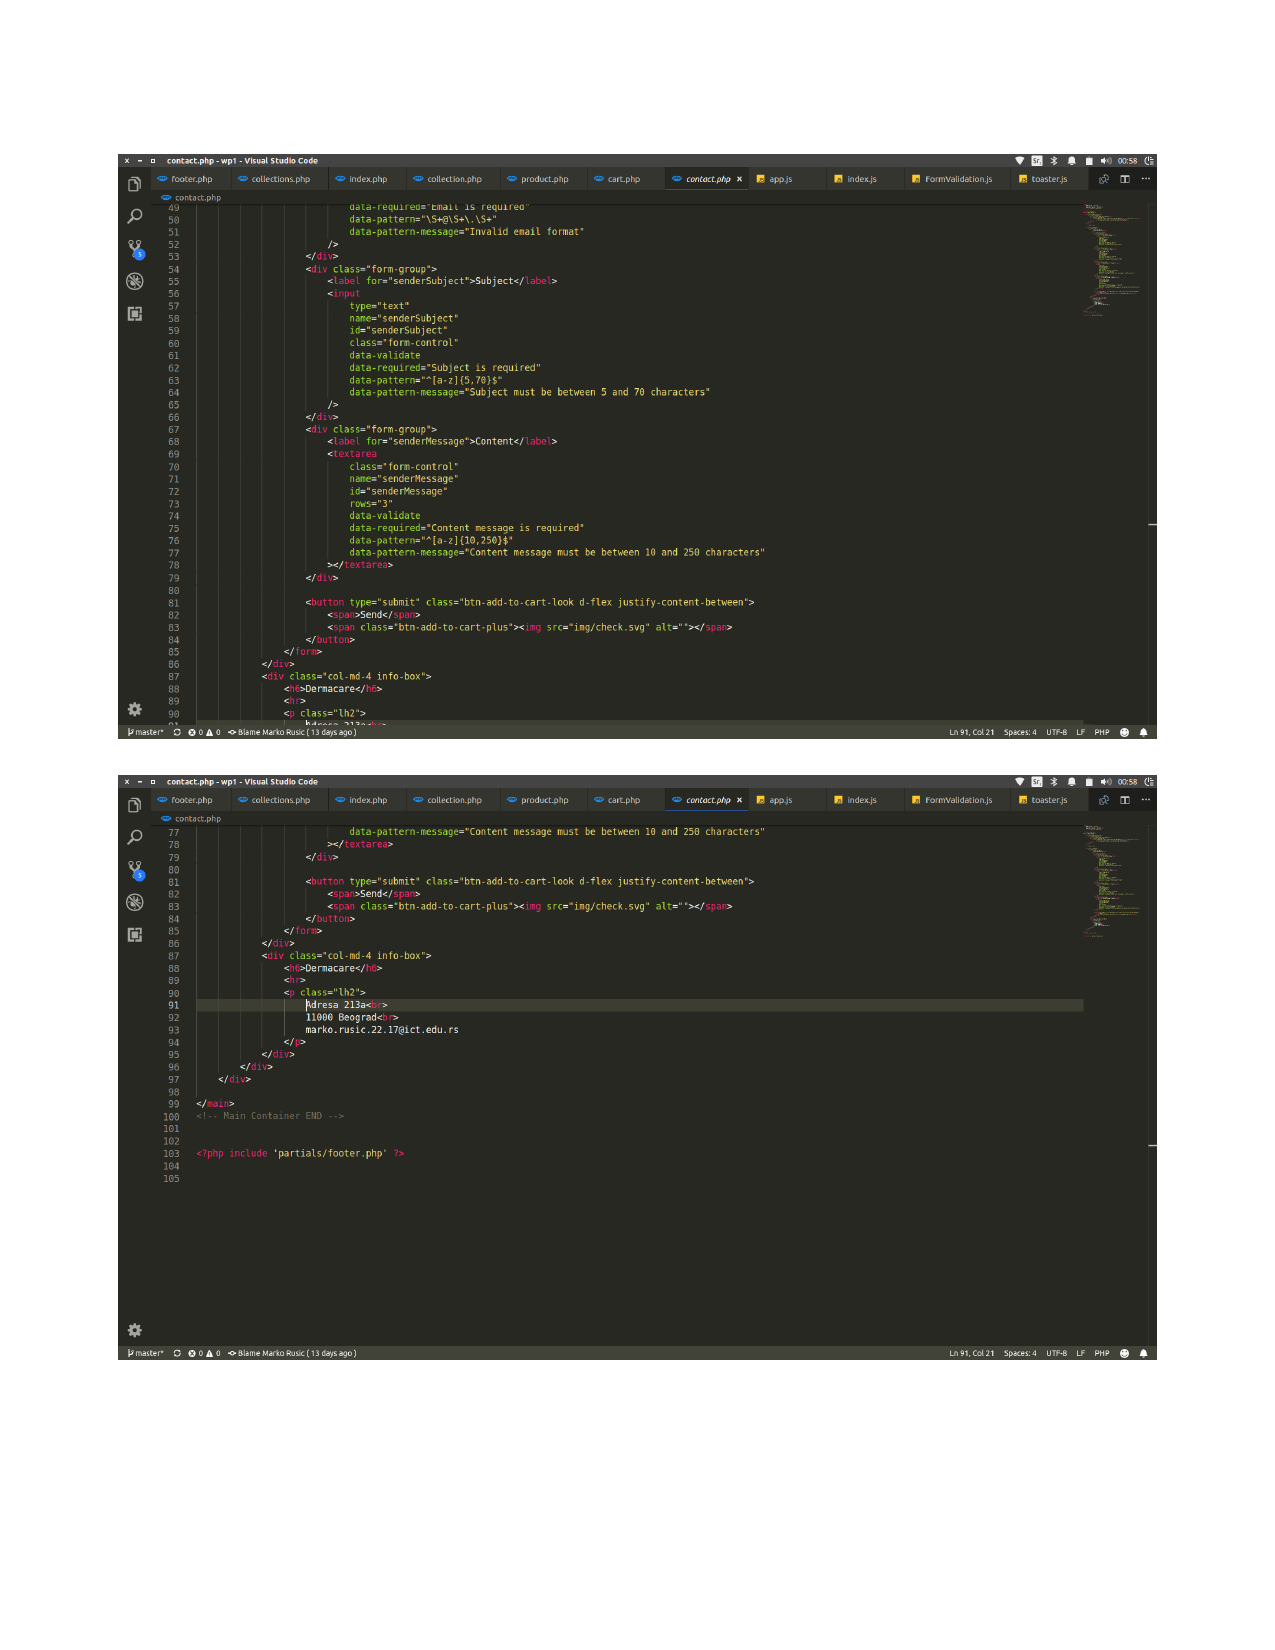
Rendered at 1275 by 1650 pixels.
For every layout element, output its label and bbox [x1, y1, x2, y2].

picture [118, 154, 1157, 739]
picture [118, 775, 1157, 1360]
